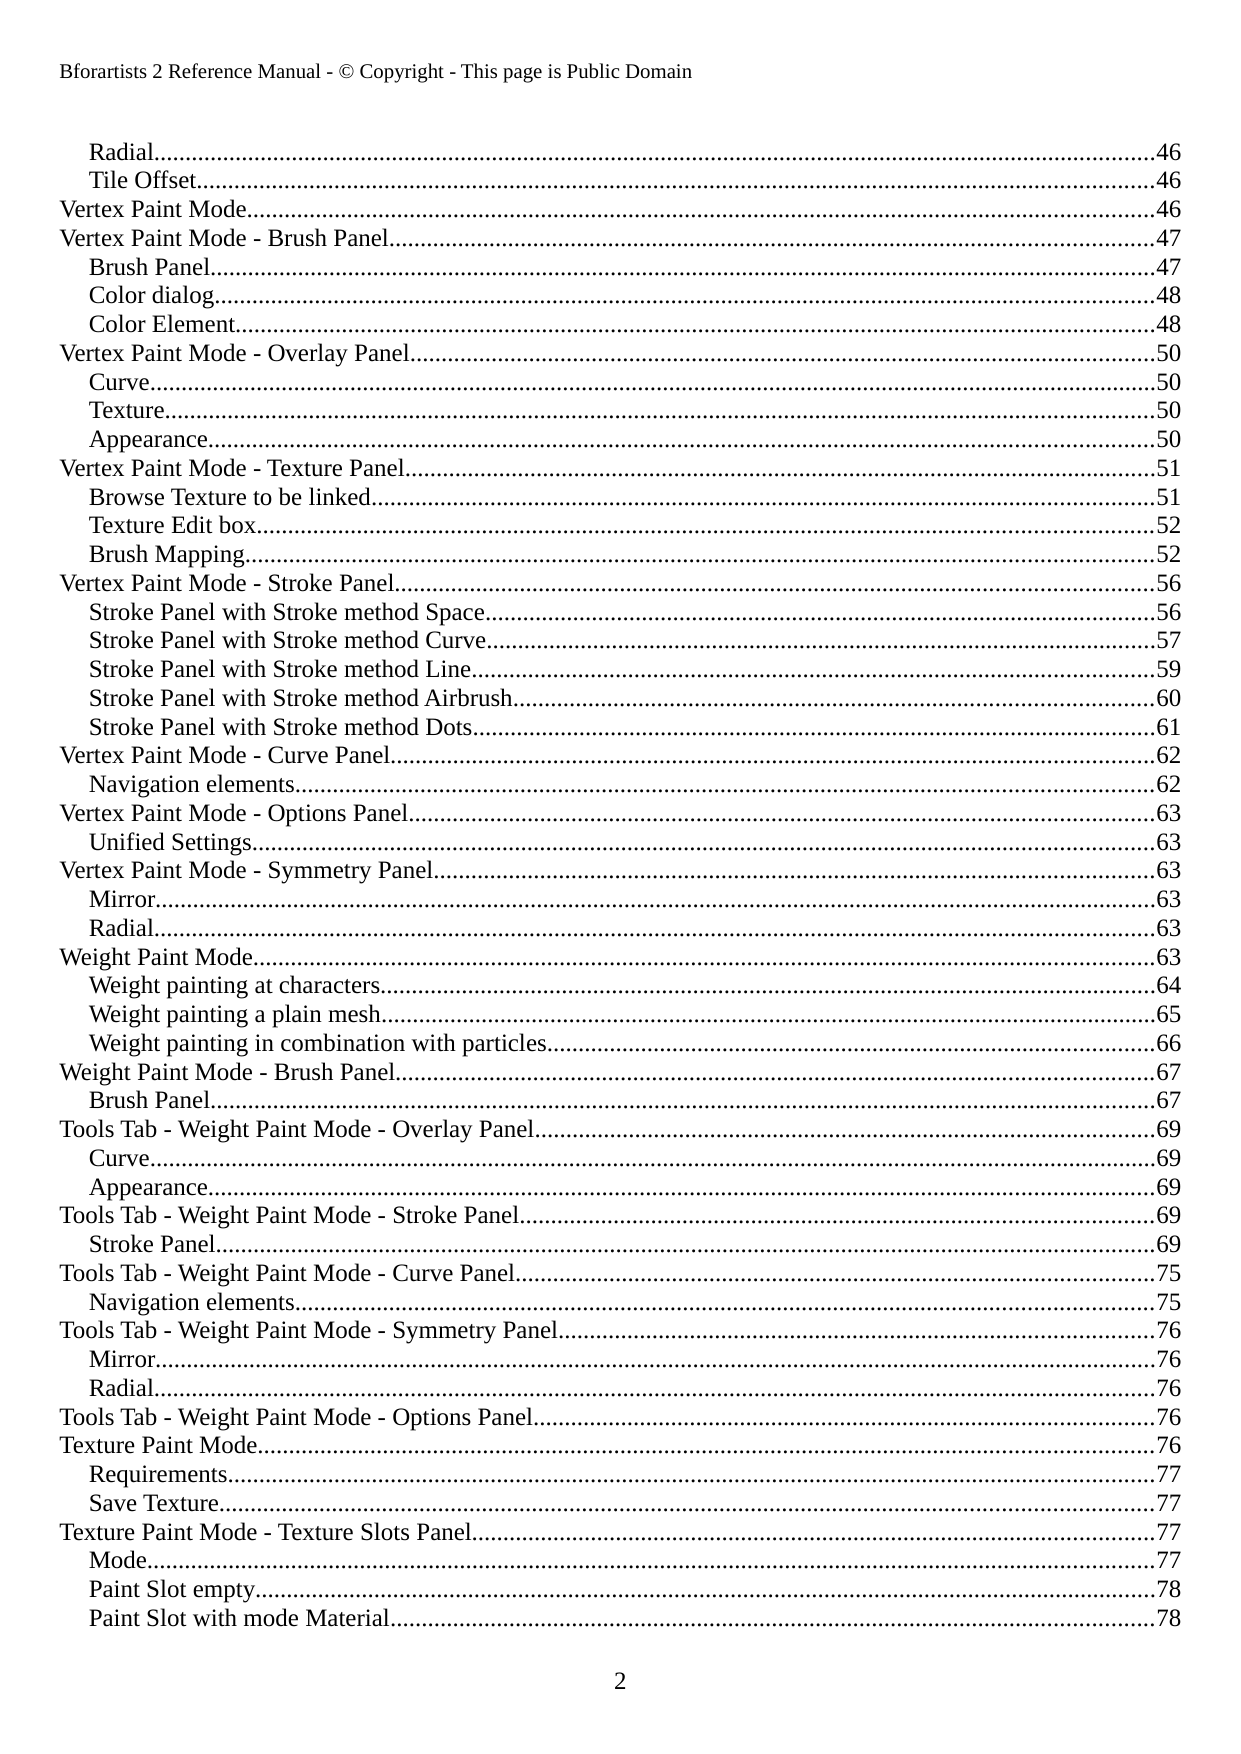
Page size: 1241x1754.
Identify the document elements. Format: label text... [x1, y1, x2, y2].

text Radial 46 [88, 137, 1181, 165]
text Mirror 63 [88, 884, 1181, 913]
text Mode 77 [88, 1545, 1181, 1574]
text Mirror 76 [88, 1344, 1181, 1373]
text Stroke Panel with Stroke method Airbrush 60 [88, 683, 1181, 712]
text Tile Offset 46 [88, 165, 1181, 194]
text Stroke Panel with Stroke method Line 59 [88, 654, 1181, 683]
text Texture Edit box 52 [88, 510, 1181, 539]
text Vertex Paint Mode - Texture Panel 51 [59, 453, 1181, 482]
text Weight Paint Mode 63 [59, 942, 1181, 970]
text Tools Tab - Weight Paint Mode - Stroke Panel 69 [59, 1200, 1181, 1229]
text Brush Panel 67 [88, 1085, 1181, 1114]
text Weight painting at characters 64 [88, 970, 1181, 999]
text Vertex Paint Mode - Curve Panel 62 [59, 740, 1181, 769]
text Navigation elements 75 [88, 1287, 1181, 1315]
text Navigation elements 62 [88, 769, 1181, 798]
text Vertex Paint Mode - Symmetry Panel 63 [59, 855, 1181, 884]
text Vertex Paint Mode - Brush Panel 47 [59, 223, 1181, 252]
text Vertex Paint Mode - Stroke Panel 56 [59, 568, 1181, 597]
text Tools Tab - Weight Paint Mode - Curve Panel 75 [59, 1258, 1181, 1287]
text Paint Slot empty 78 [88, 1574, 1181, 1603]
text Weight Paint Mode - Brush Panel 67 [59, 1057, 1181, 1085]
text Radial 63 [88, 913, 1181, 942]
text Stroke Panel with Stroke method Dots 61 [88, 712, 1181, 740]
text Texture Paint Mode - Texture Slots Panel 77 [59, 1517, 1181, 1545]
text Color dialog 48 [88, 280, 1181, 309]
text Stroke Panel with Stroke method Curve 57 [88, 625, 1181, 654]
text Vertex Paint Mode - Overlay Panel 50 [59, 338, 1181, 367]
text Browse Texture to be linked 51 [88, 482, 1181, 510]
text Unified Settings 63 [88, 827, 1181, 855]
text Tools Tab - Weight Paint Mode - Overlay Panel 69 [59, 1114, 1181, 1143]
text Requirements 77 [88, 1459, 1181, 1488]
text Weight painting in combination with particles 66 [88, 1028, 1181, 1057]
text Appearance 69 [88, 1172, 1181, 1200]
text Texture 50 [88, 395, 1181, 424]
text Color Element 48 [88, 309, 1181, 338]
text Brush Panel 47 [88, 252, 1181, 280]
text Weight painting a plain mesh 65 [88, 999, 1181, 1028]
text Curve 69 [88, 1143, 1181, 1172]
text Appearance 50 [88, 424, 1181, 453]
text Radial 76 [88, 1373, 1181, 1402]
text Texture Paint Mode 76 [59, 1430, 1181, 1459]
text Curve 50 [88, 367, 1181, 395]
text Vertex Paint Mode - Options Panel 63 [59, 798, 1181, 827]
text Paint Slot with mode Material 78 [88, 1603, 1181, 1632]
text Tools Tab - Weight Paint Mode - Options Panel 76 [59, 1402, 1181, 1430]
text Brush Mapping 52 [88, 539, 1181, 568]
text Tools Tab - Weight Paint Mode - Symmetry Panel 76 [59, 1315, 1181, 1344]
text Save Texture 77 [88, 1488, 1181, 1517]
text Vertex Paint Mode 46 [59, 194, 1181, 223]
text Stroke Panel with Stroke method Space 56 [88, 597, 1181, 625]
text Stroke Panel 69 [88, 1229, 1181, 1258]
